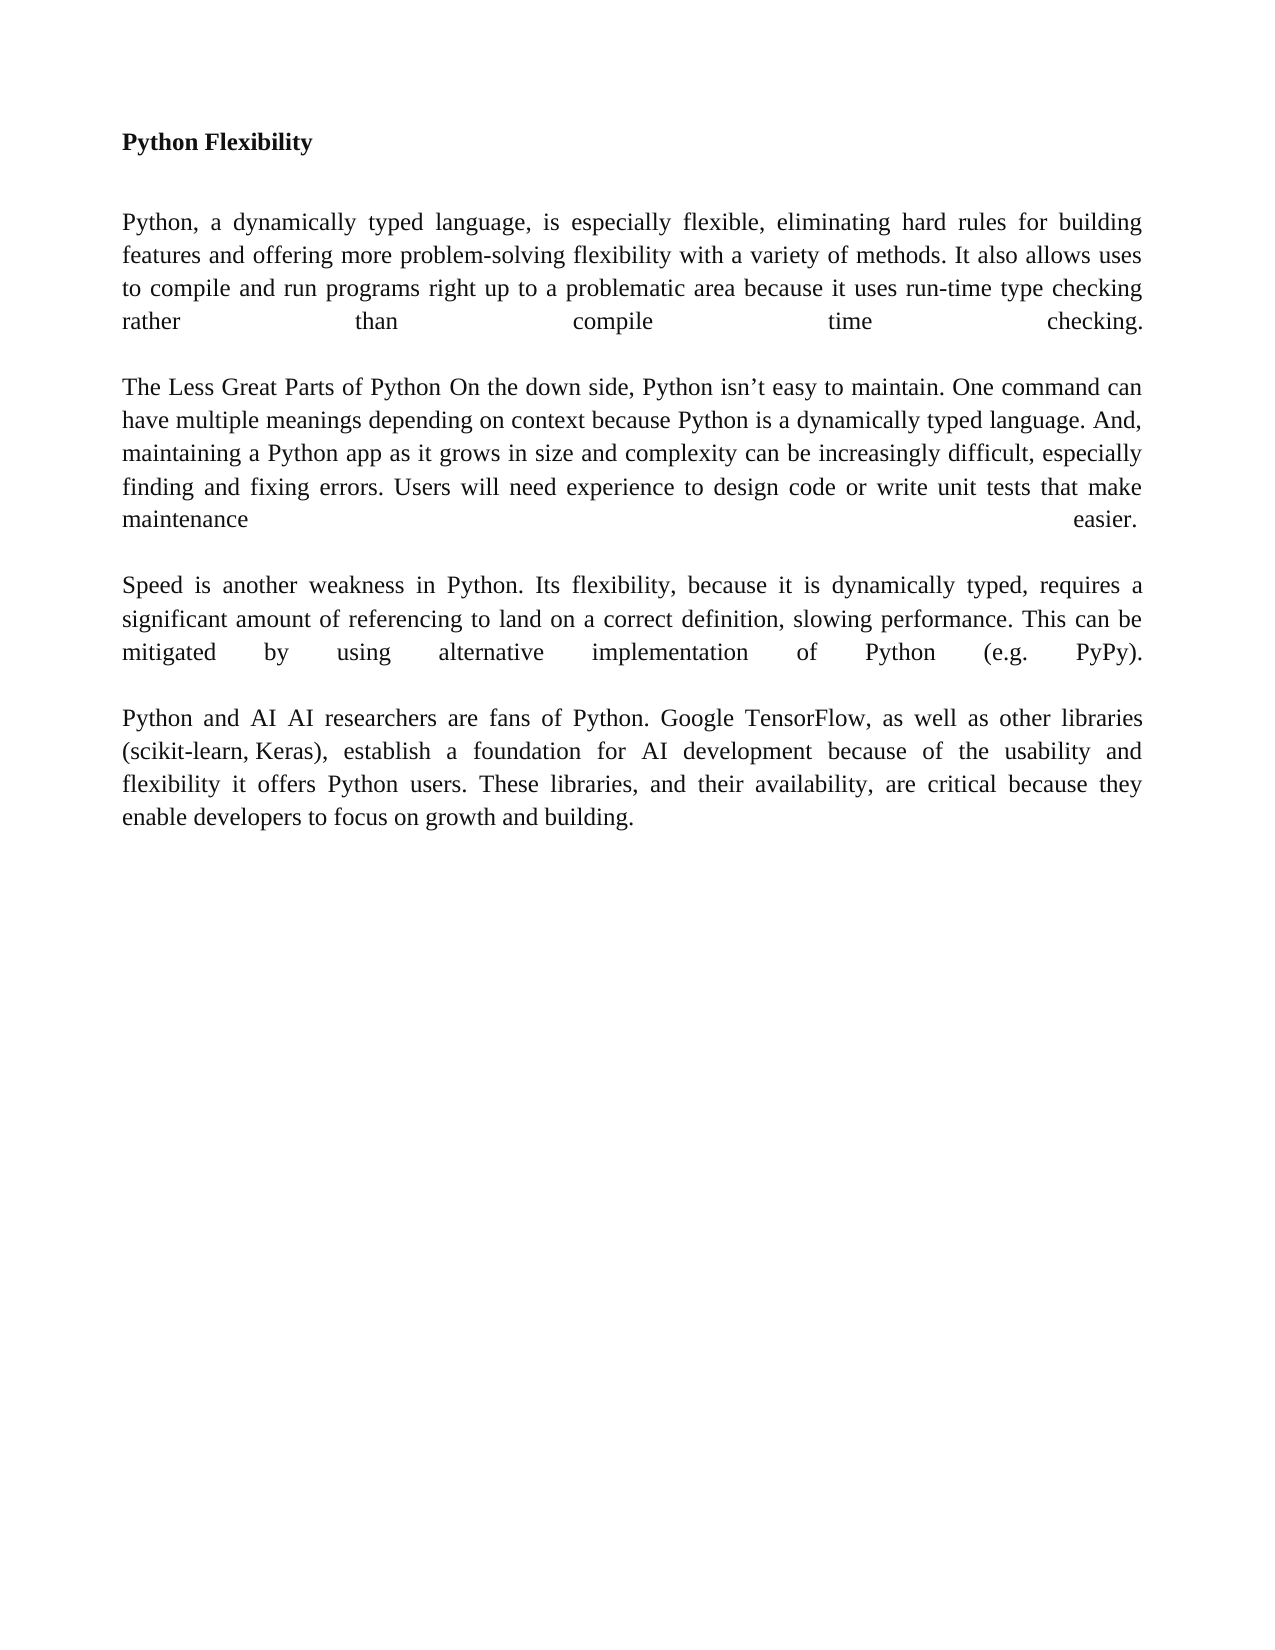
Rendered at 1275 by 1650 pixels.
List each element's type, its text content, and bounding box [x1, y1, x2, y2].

text Python Flexibility [122, 94, 1144, 156]
text Python, a dynamically typed language, is especially flexible, eliminating hard rules for building features and offering more problem-solving flexibility with a variety of methods. It also allows uses to compile and run programs right up to a problematic area because it uses run-time type checking rather than compile time checking. The Less Great Parts of Python On the down side, Python isn’t easy to maintain. One command can have multiple meanings depending on context because Python is a dynamically typed language. And, maintaining a Python app as it grows in size and complexity can be increasingly difficult, especially finding and fixing errors. Users will need experience to design code or write unit tests that make maintenance easier. Speed is another weakness in Python. Its flexibility, because it is dynamically typed, requires a significant amount of referencing to land on a correct definition, slowing performance. This can be mitigated by using alternative implementation of Python (e.g. PyPy). Python and AI AI researchers are fans of Python. Google TensorFlow, as well as other libraries (scikit-learn, Keras), establish a foundation for AI development because of the usability and flexibility it offers Python users. These libraries, and their availability, are critical because they enable developers to focus on growth and building. [122, 174, 1144, 831]
